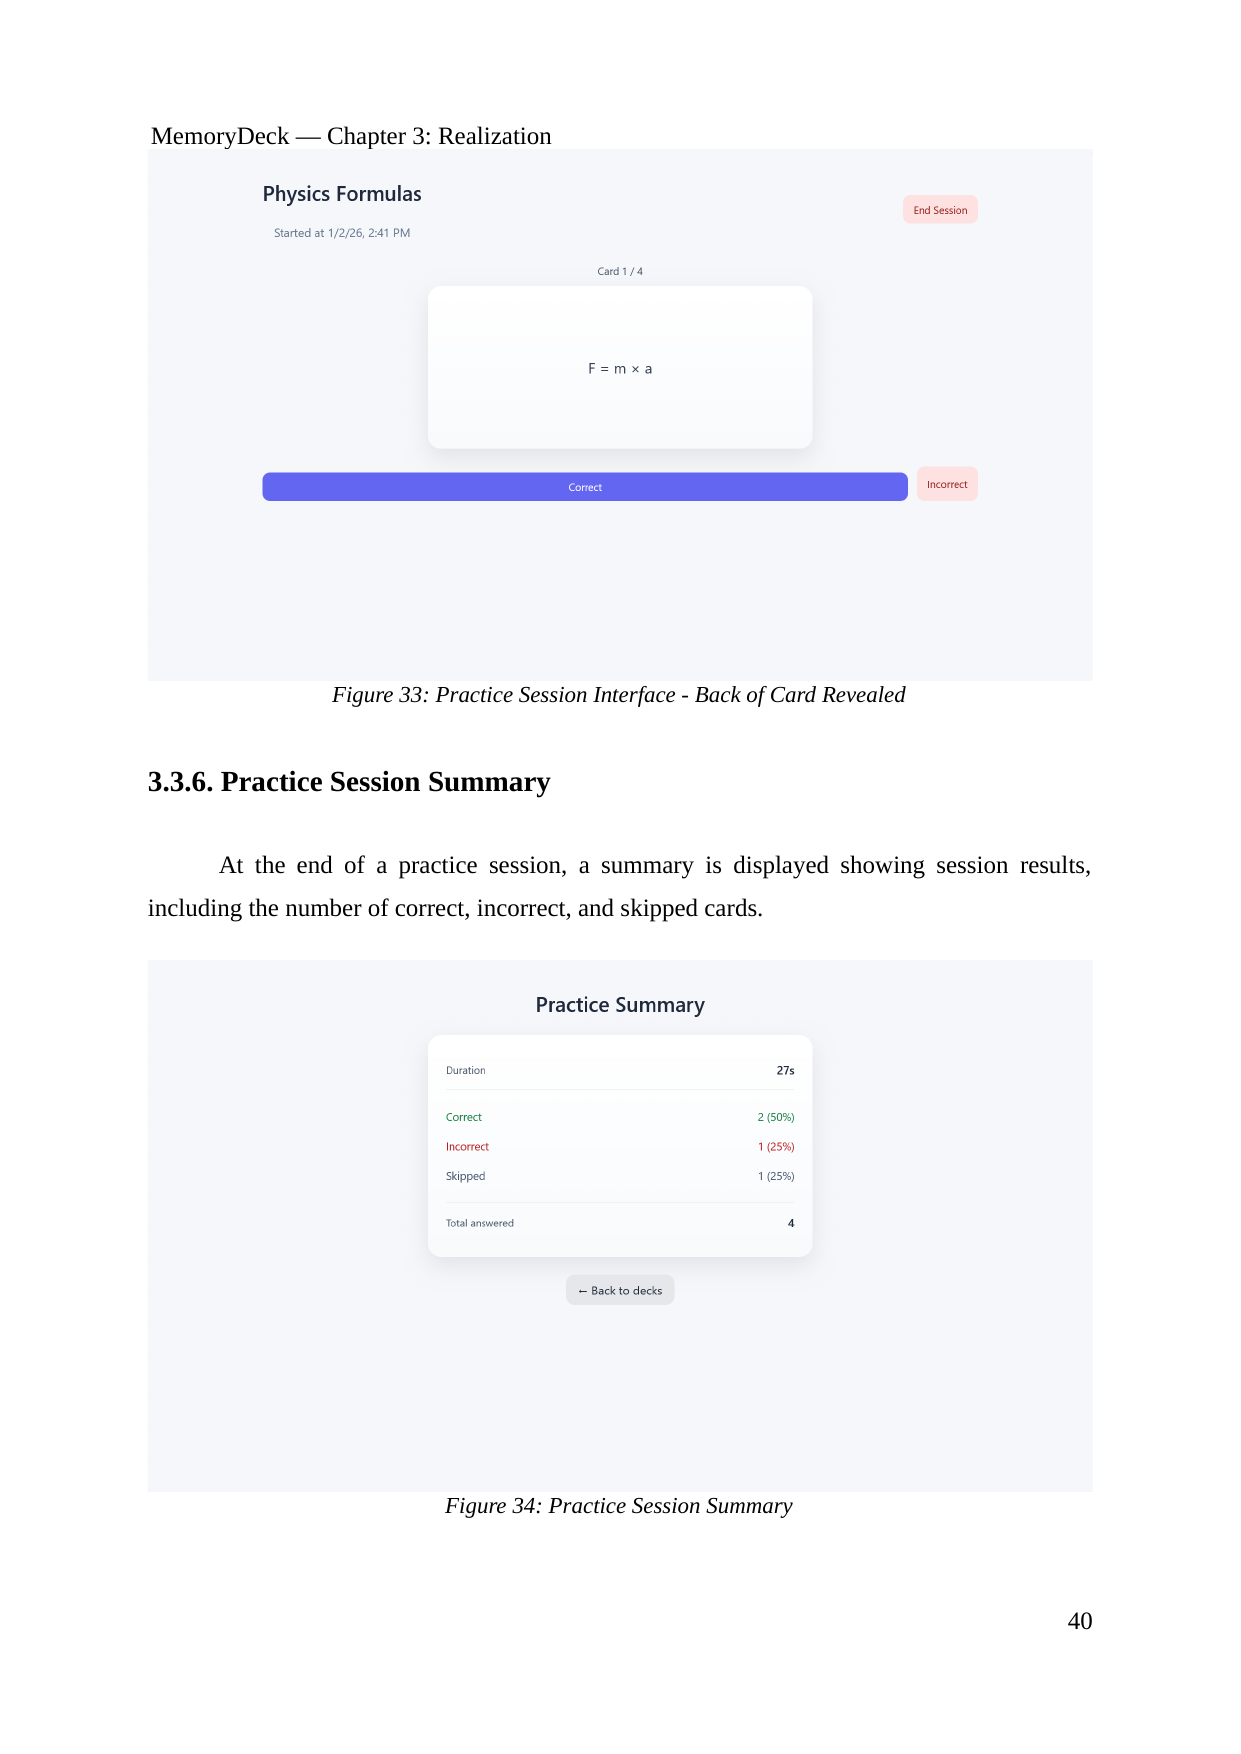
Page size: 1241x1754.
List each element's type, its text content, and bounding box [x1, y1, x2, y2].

picture [147, 960, 1093, 1492]
text Figure 33: Practice Session Interface - Back of Card Revealed [148, 681, 1093, 707]
text At the end of a practice session, a summary is displayed showing session results, including the number of correct, incorrect, and skipped cards. [148, 850, 1093, 922]
text Figure 34: Practice Session Summary [148, 1492, 1093, 1518]
picture [147, 149, 1093, 681]
subtitle 3.3.6. Practice Session Summary [148, 707, 1093, 798]
